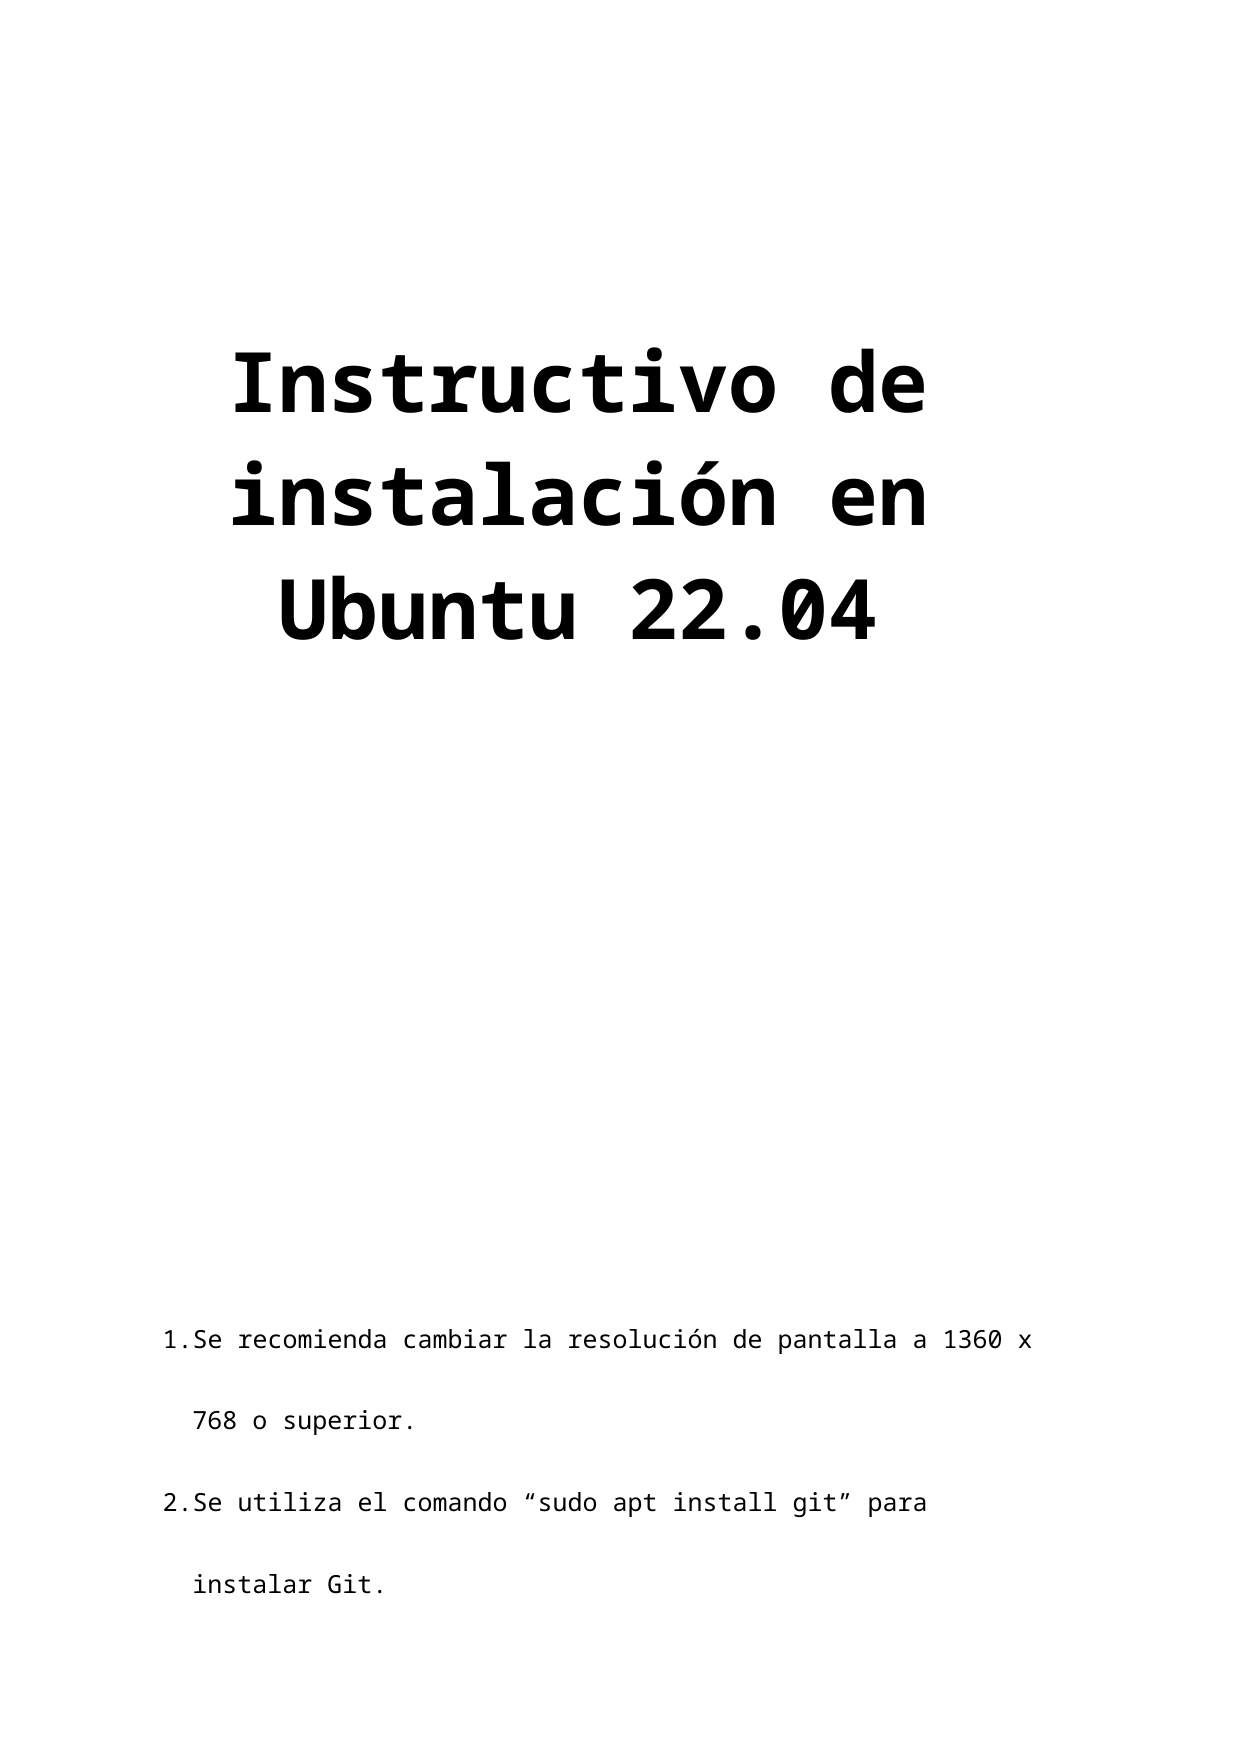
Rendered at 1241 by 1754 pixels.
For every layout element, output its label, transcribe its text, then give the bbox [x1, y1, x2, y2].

list Se utiliza el comando “sudo apt install git” para instalar Git. [162, 1485, 1038, 1600]
list Se recomienda cambiar la resolución de pantalla a 1360 x 768 o superior. [162, 1321, 1038, 1437]
subtitle Instructivo de instalación en Ubuntu 22.04 [118, 323, 1038, 664]
